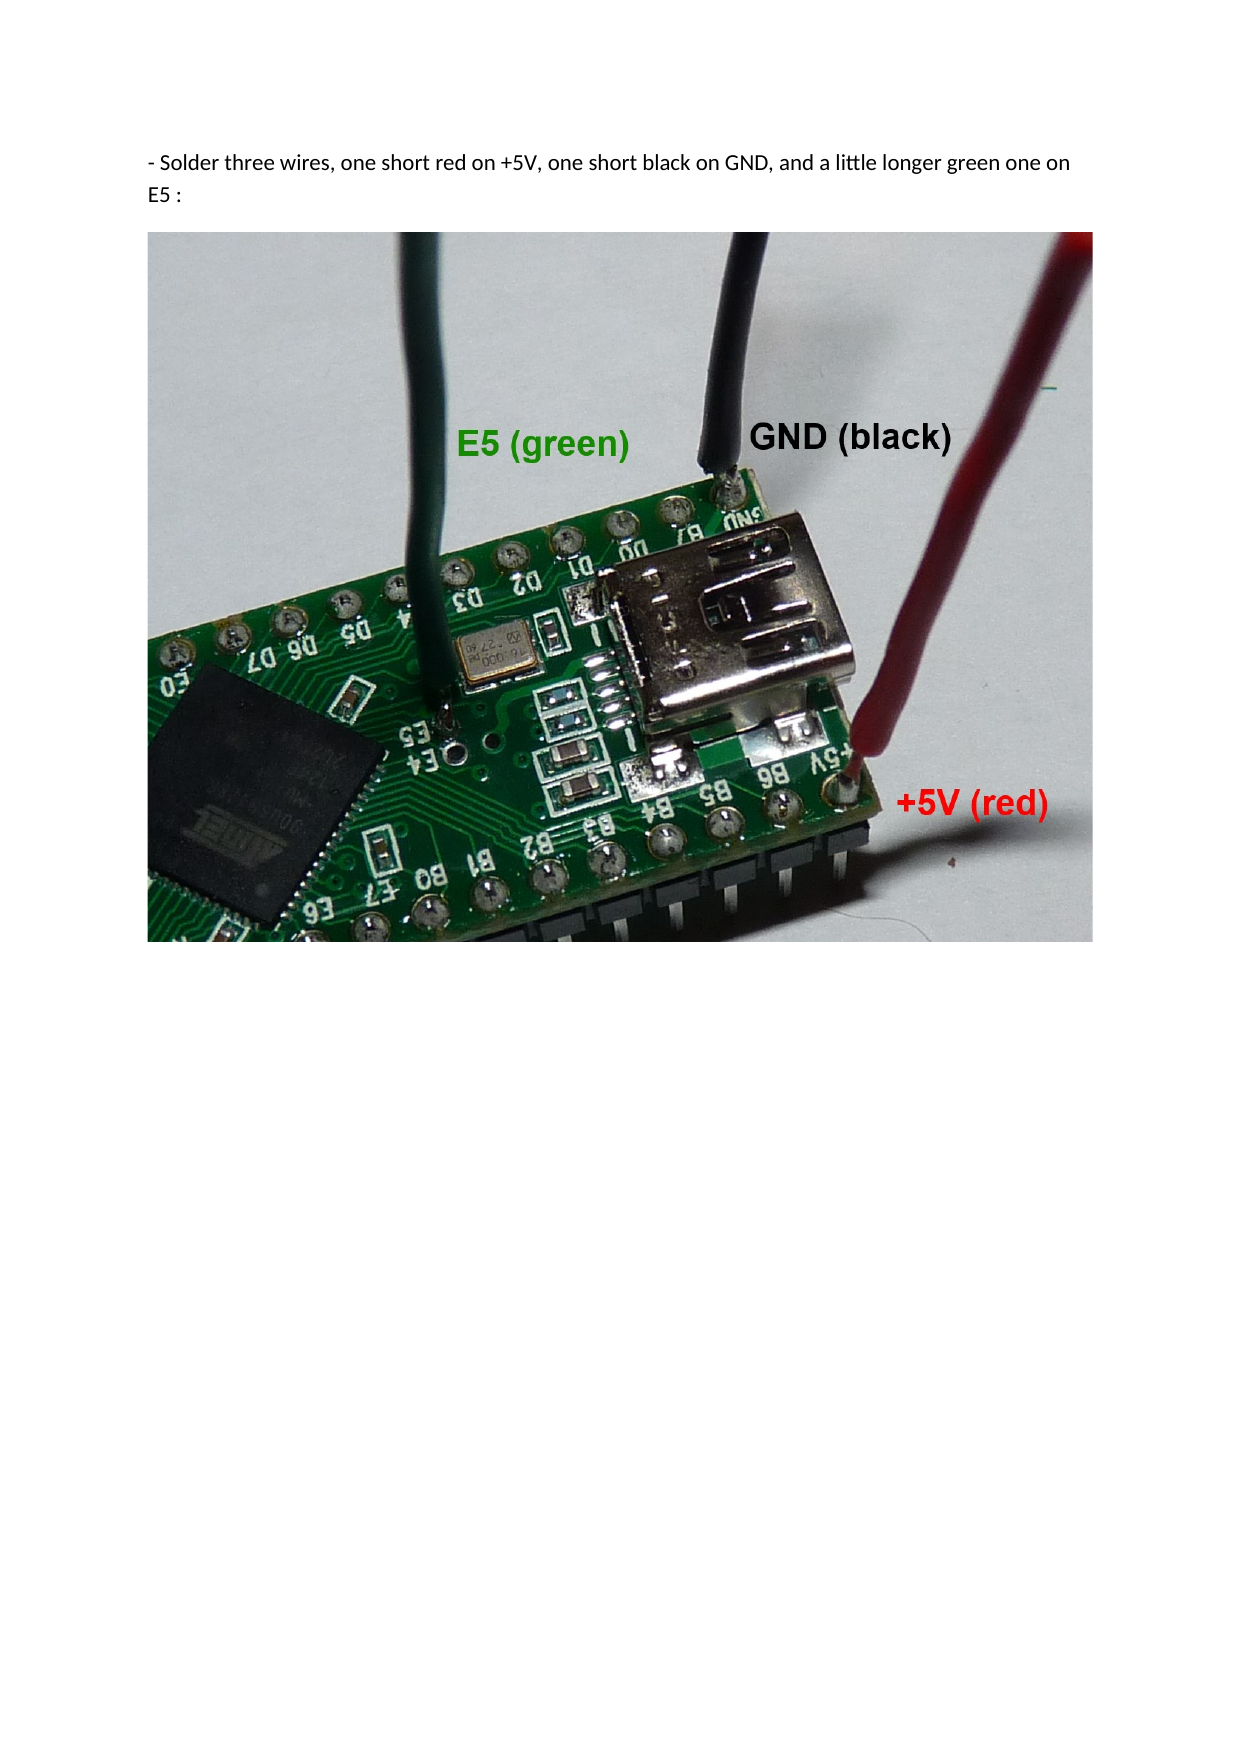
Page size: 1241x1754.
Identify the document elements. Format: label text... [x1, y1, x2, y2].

picture [147, 232, 1093, 942]
text - Solder three wires, one short red on +5V, one short black on GND, and a little longer green one on E5 : [148, 148, 1093, 208]
